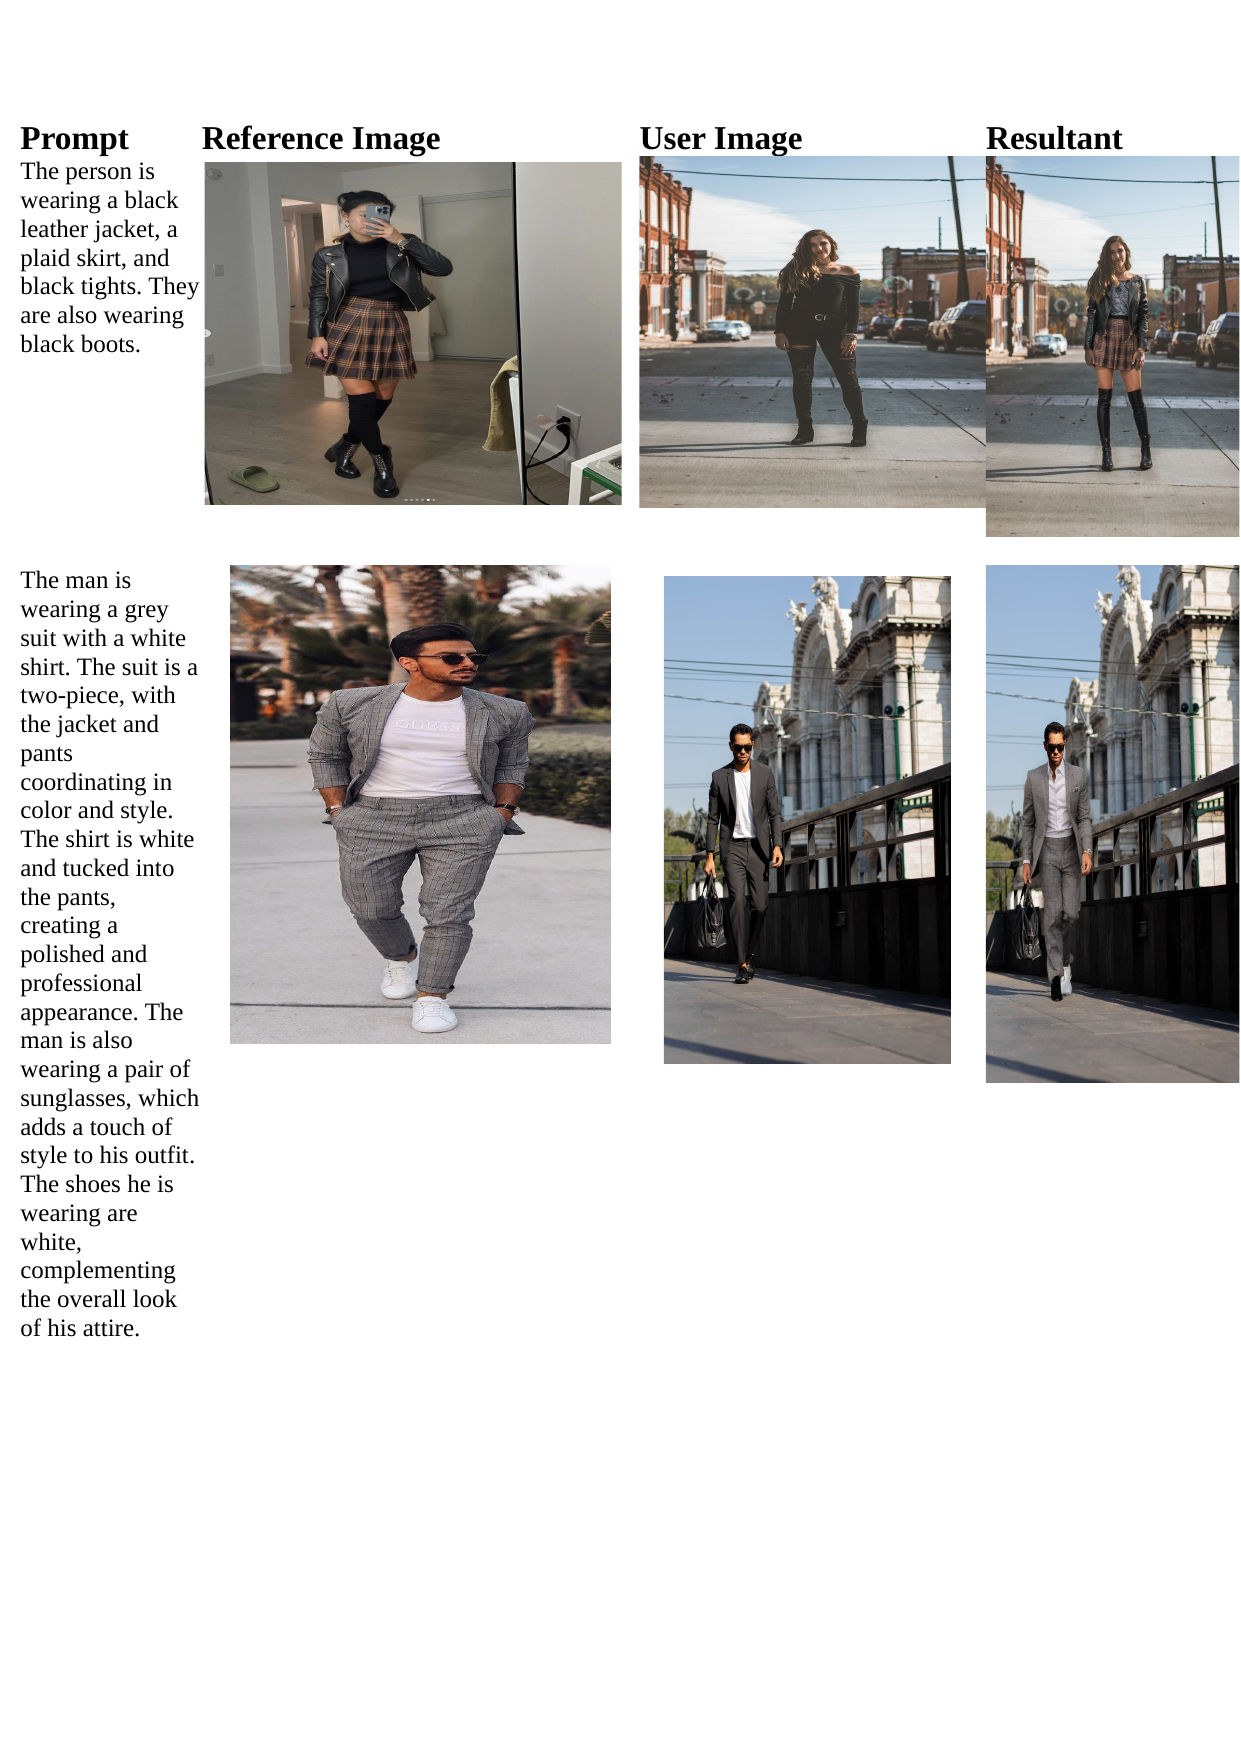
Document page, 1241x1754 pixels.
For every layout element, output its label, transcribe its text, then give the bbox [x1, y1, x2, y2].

table_header Reference Image [202, 118, 639, 156]
table_cell [986, 1083, 1239, 1342]
picture [985, 565, 1240, 1083]
table_cell The person is wearing a black leather jacket, a plaid skirt, and black tights. They are also wearing black boots. [20, 156, 202, 566]
picture [230, 565, 611, 1044]
picture [204, 162, 622, 505]
table_cell [202, 156, 639, 566]
table_header Prompt [20, 118, 202, 156]
table_header User Image [639, 118, 986, 156]
table_header Resultant [986, 118, 1239, 156]
table_cell [986, 537, 1239, 565]
table_cell The man is wearing a grey suit with a white shirt. The suit is a two-piece, with the jacket and pants coordinating in color and style. The shirt is white and tucked into the pants, creating a polished and professional appearance. The man is also wearing a pair of sunglasses, which adds a touch of style to his outfit. The shoes he is wearing are white, complementing the overall look of his attire. [20, 566, 202, 1342]
table_cell [202, 566, 639, 1342]
table_cell [639, 566, 986, 1342]
picture [639, 156, 1240, 537]
picture [663, 576, 951, 1064]
table_cell [639, 508, 986, 566]
